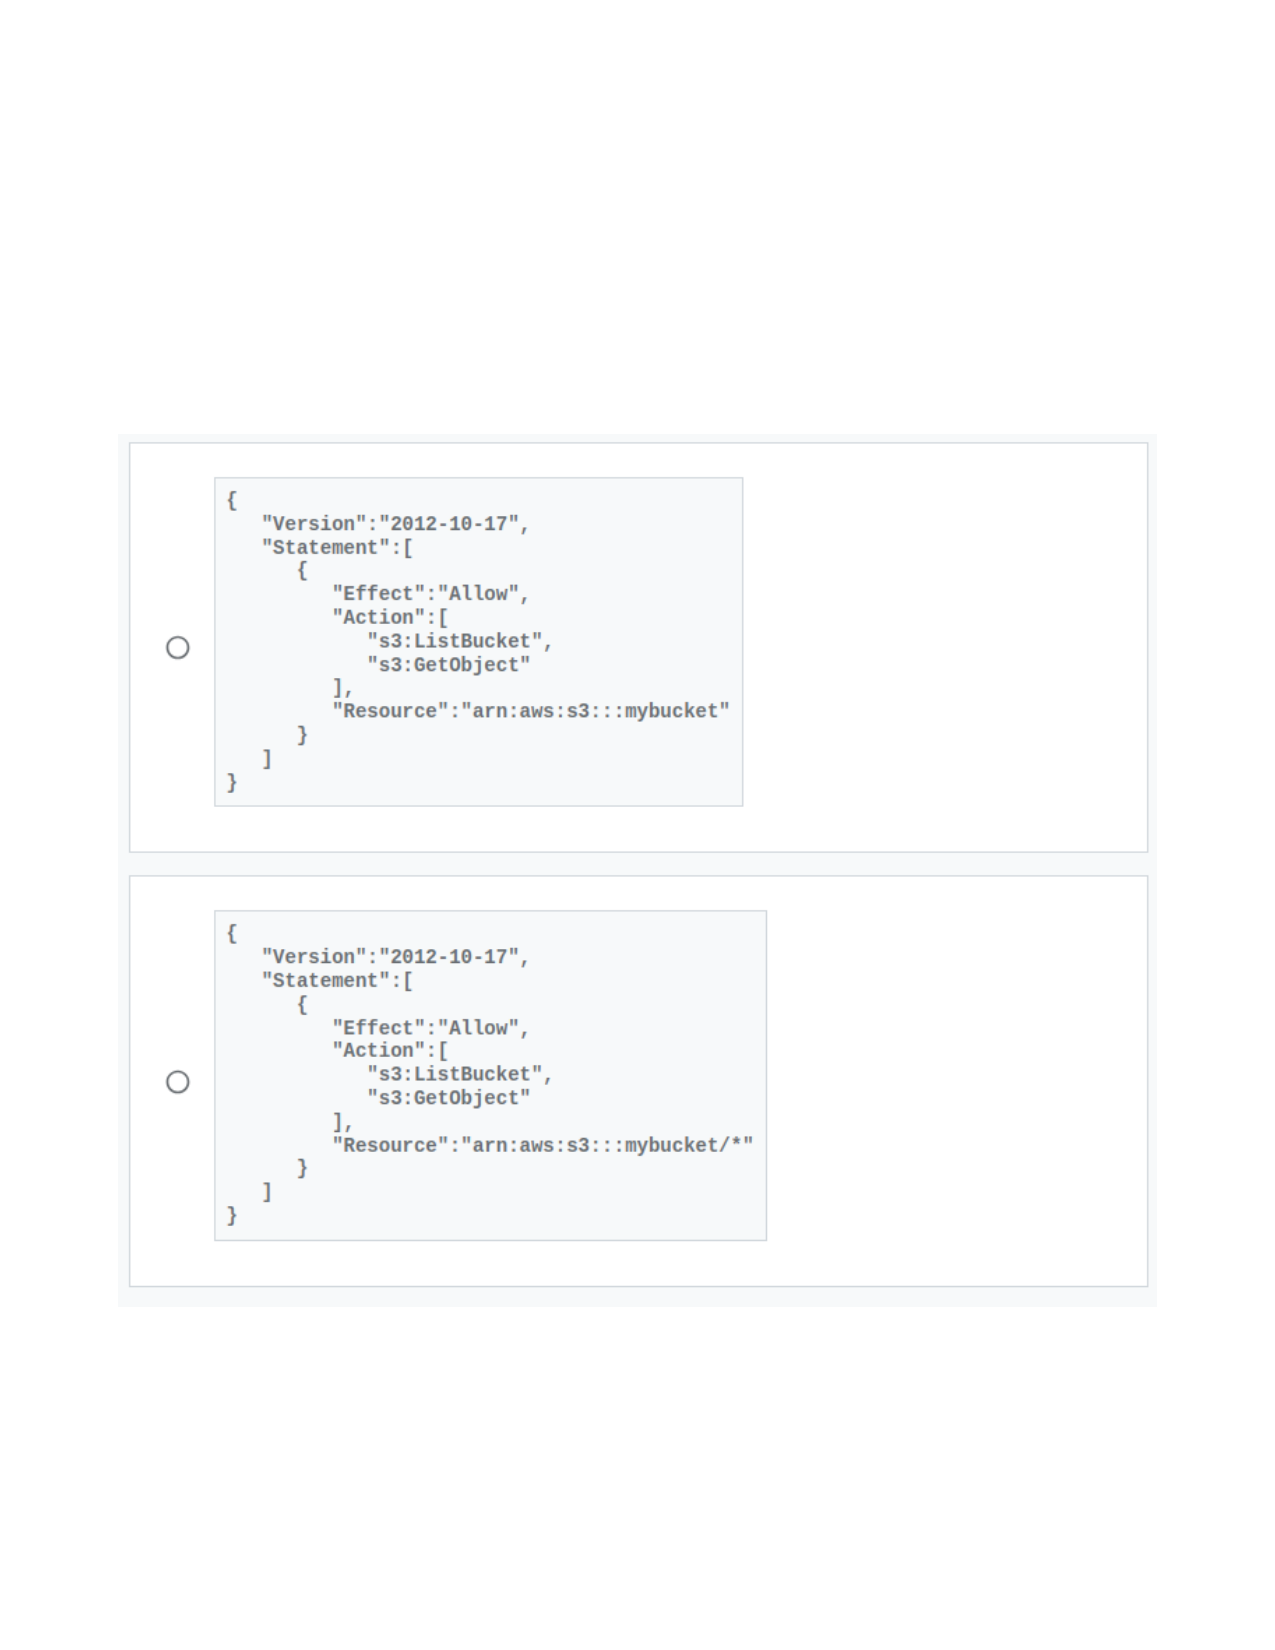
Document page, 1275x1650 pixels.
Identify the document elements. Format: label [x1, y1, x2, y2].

picture [118, 434, 1157, 1307]
